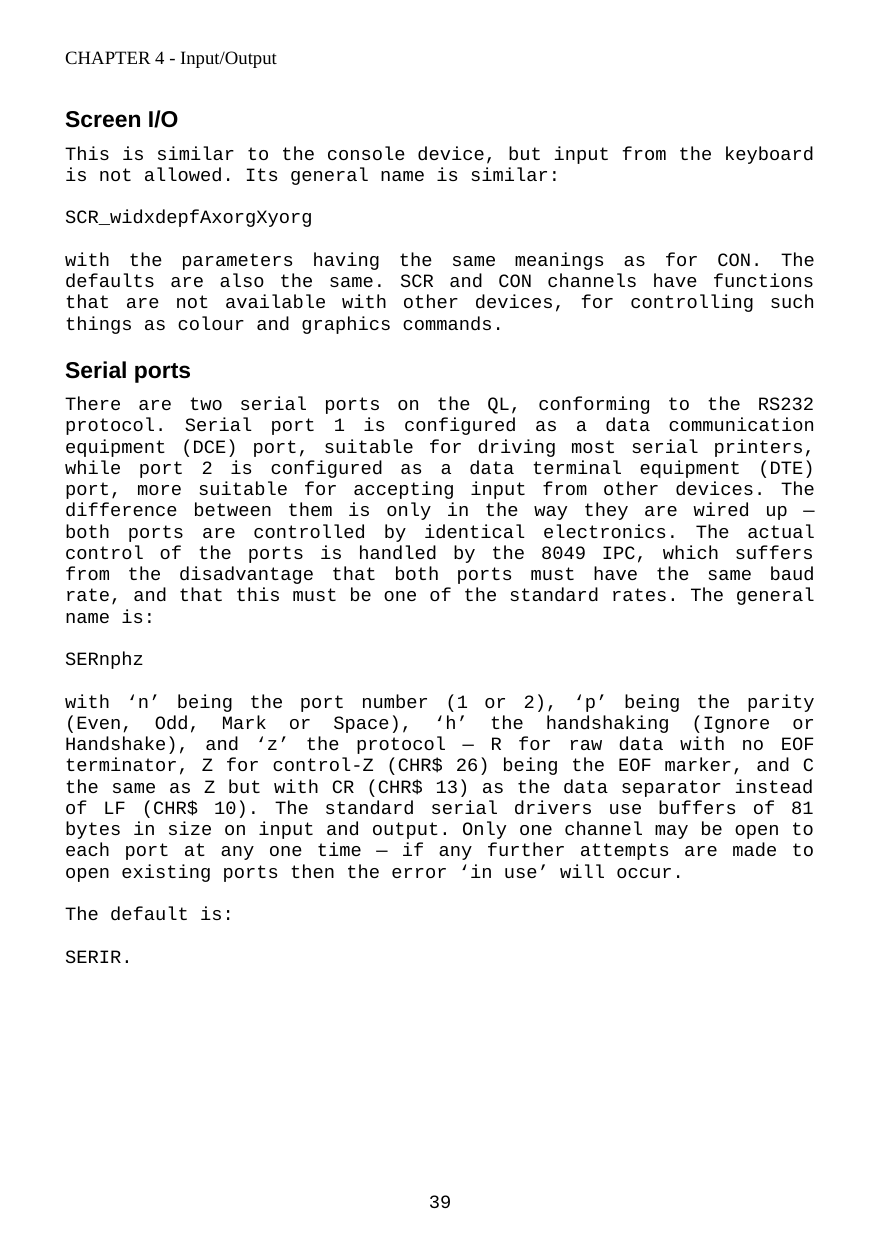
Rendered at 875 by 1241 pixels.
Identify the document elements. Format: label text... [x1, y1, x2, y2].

subtitle Serial ports [65, 357, 815, 383]
text with the parameters having the same meanings as for CON. The defaults are also the same. SCR and CON channels have functions that are not available with other devices, for controlling such things as colour and graphics commands. [65, 251, 815, 336]
subtitle Screen I/O [65, 106, 815, 133]
text This is similar to the console device, but input from the keyboard is not allowed. Its general name is similar: [65, 144, 815, 187]
text SERIR. [65, 947, 815, 969]
text SERnphz [65, 650, 815, 671]
text The default is: [65, 905, 815, 926]
text SCR_widxdepfAxorgXyorg [65, 208, 815, 229]
text There are two serial ports on the QL, conforming to the RS232 protocol. Serial port 1 is configured as a data communication equipment (DCE) port, suitable for driving most serial printers, while port 2 is configured as a data terminal equipment (DTE) port, more suitable for accepting input from other devices. The difference between them is only in the way they are wired up — both ports are controlled by identical electronics. The actual control of the ports is handled by the 8049 IPC, which suffers from the disadvantage that both ports must have the same baud rate, and that this must be one of the standard rates. The general name is: [65, 395, 815, 629]
text with ‘n’ being the port number (1 or 2), ‘p’ being the parity (Even, Odd, Mark or Space), ‘h’ the handshaking (Ignore or Handshake), and ‘z’ the protocol — R for raw data with no EOF terminator, Z for control-Z (CHR$ 26) being the EOF marker, and C the same as Z but with CR (CHR$ 13) as the data separator instead of LF (CHR$ 10). The standard serial drivers use buffers of 81 bytes in size on input and output. Only one channel may be open to each port at any one time — if any further attempts are made to open existing ports then the error ‘in use’ will occur. [65, 692, 815, 884]
